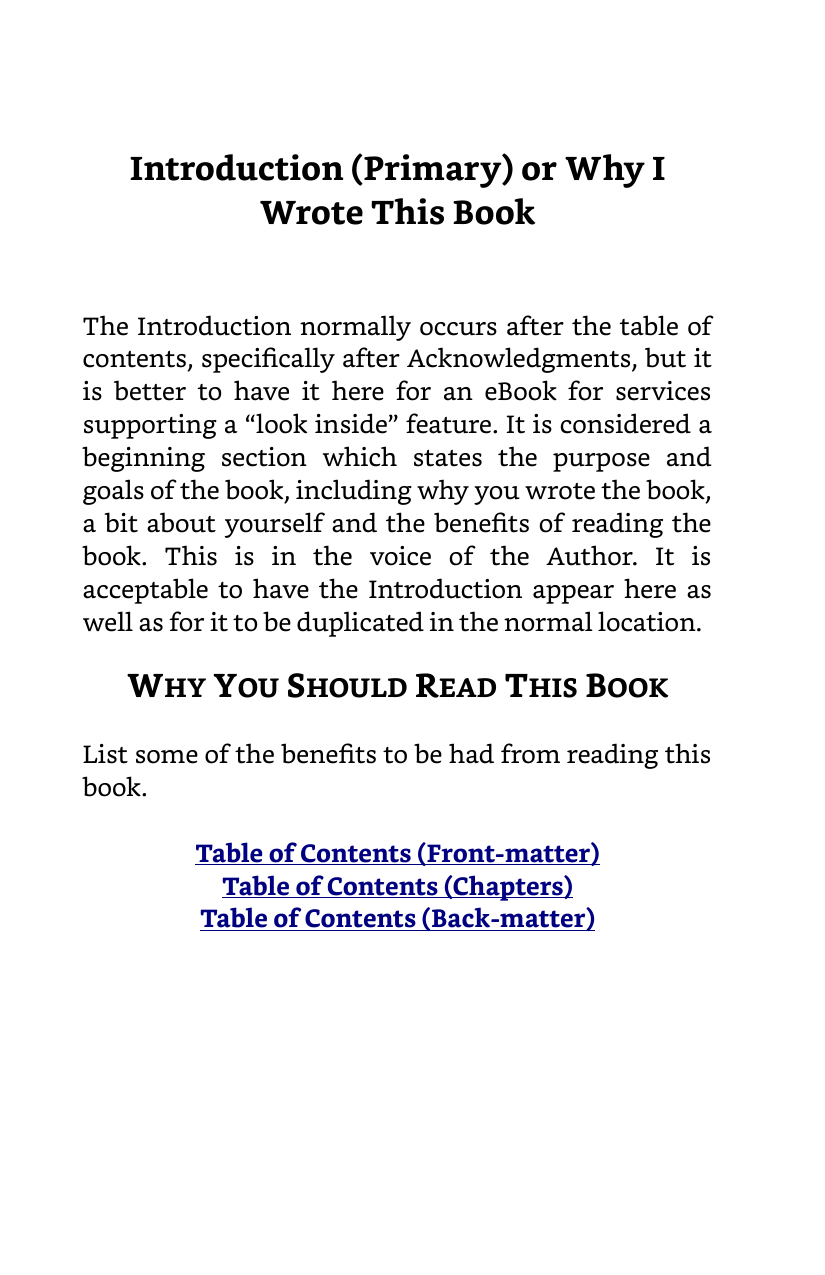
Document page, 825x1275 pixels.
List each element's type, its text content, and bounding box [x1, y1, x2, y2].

text Table of Contents (Front-matter) [82, 836, 712, 868]
text List some of the benefits to be had from reading this book. [82, 737, 712, 803]
text Table of Contents (Chapters) [82, 868, 712, 901]
text The Introduction normally occurs after the table of contents, specifically after Acknowledgments, but it is better to have it here for an eBook for services supporting a “look inside” feature. It is considered a beginning section which states the purpose and goals of the book, including why you wrote the book, a bit about yourself and the benefits of reading the book. This is in the voice of the Author. It is acceptable to have the Introduction appear here as well as for it to be duplicated in the normal location. [82, 308, 712, 638]
subtitle Why You Should Read This Book [82, 663, 712, 707]
text Table of Contents (Back-matter) [82, 901, 712, 934]
subtitle Introduction (Primary) or Why I Wrote This Book [82, 146, 712, 233]
